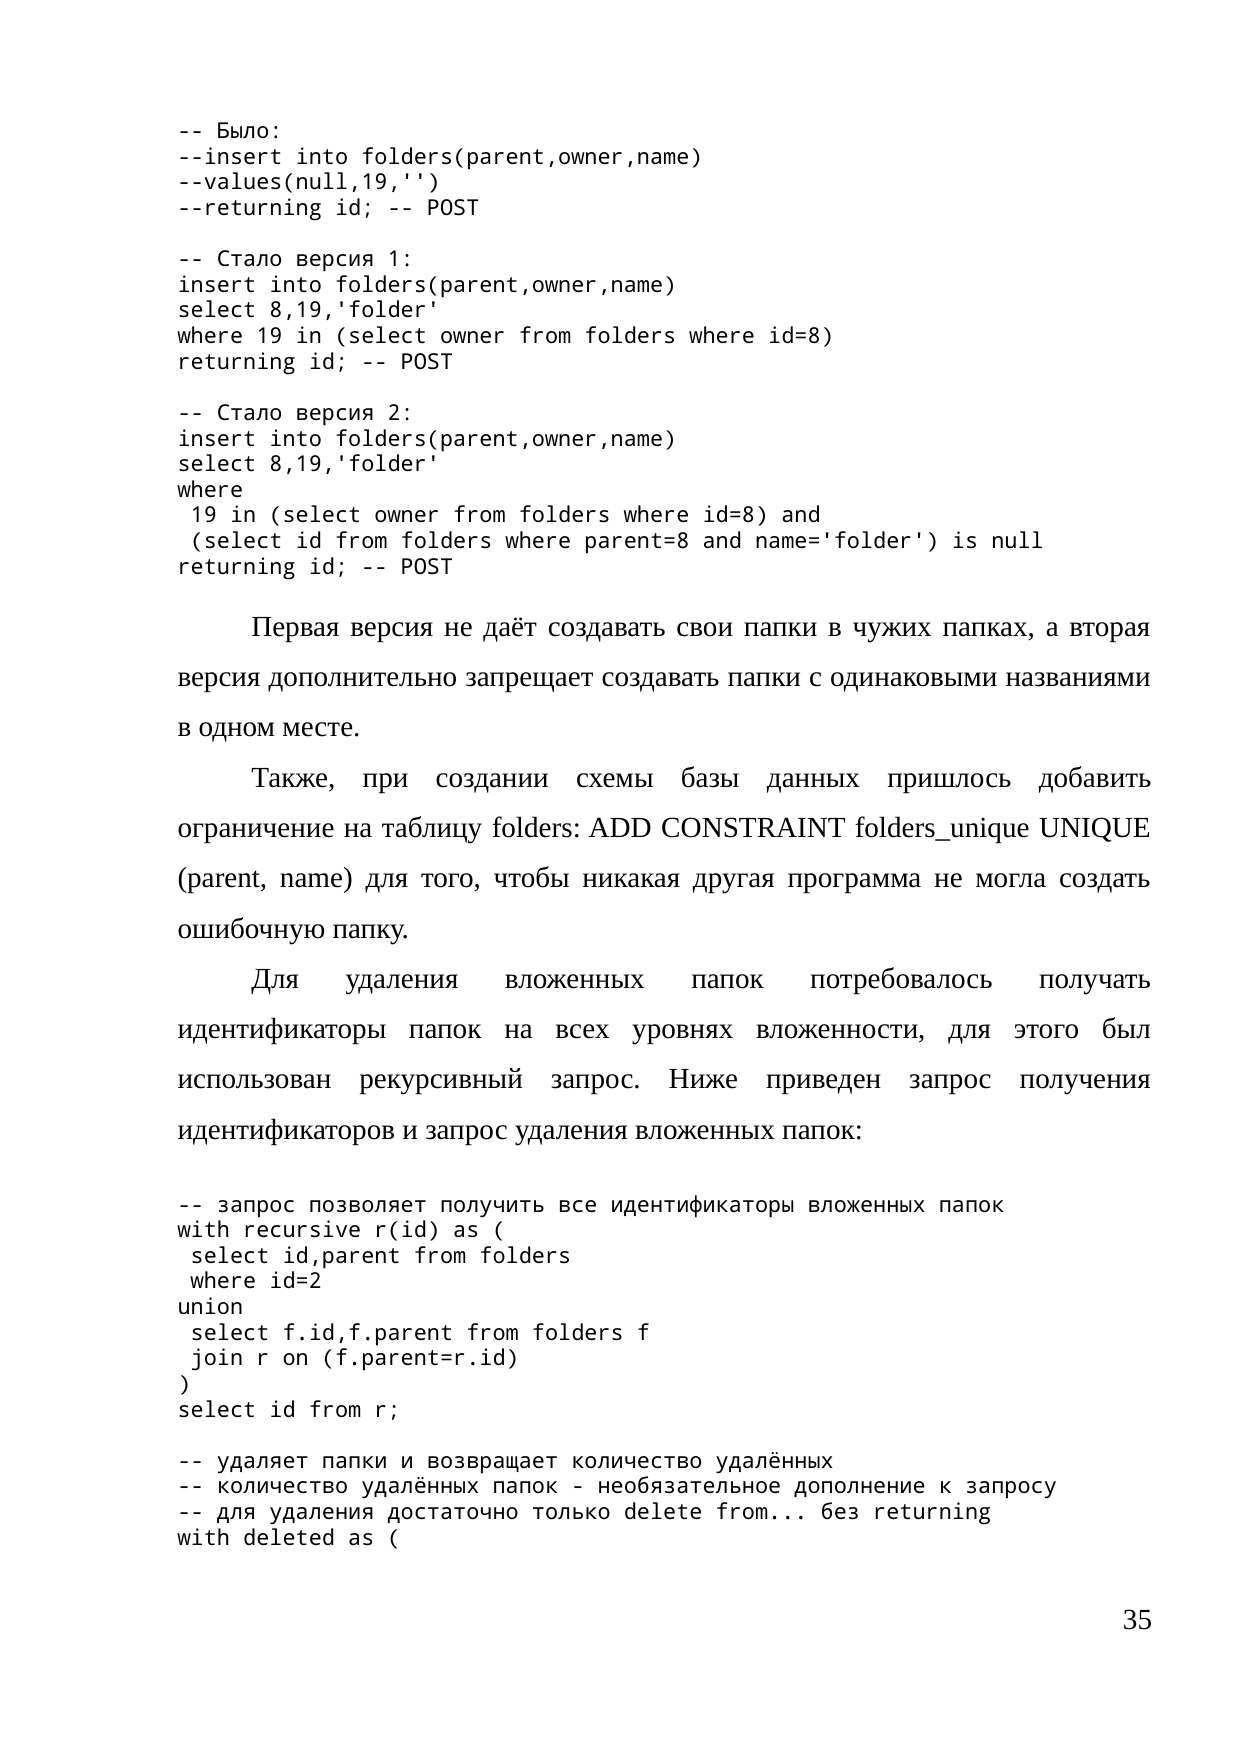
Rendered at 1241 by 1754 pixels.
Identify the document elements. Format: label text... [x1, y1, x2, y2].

text (select id from folders where parent=8 and name='folder') is null [177, 528, 1152, 554]
text insert into folders(parent,owner,name) [177, 426, 1152, 451]
text Для удаления вложенных папок потребовалось получать идентификаторы папок на всех уровнях вложенности, для этого был использован рекурсивный запрос. Ниже приведен запрос получения идентификаторов и запрос удаления вложенных папок: [177, 961, 1152, 1146]
text select f.id,f.parent from folders f [177, 1320, 1152, 1346]
text returning id; -- POST [177, 554, 1152, 579]
text -- Стало версия 2: [177, 400, 1152, 426]
text union [177, 1294, 1152, 1320]
text 19 in (select owner from folders where id=8) and [177, 502, 1152, 528]
text -- удаляет папки и возвращает количество удалённых [177, 1448, 1152, 1474]
text select id from r; [177, 1397, 1152, 1422]
text select id,parent from folders [177, 1243, 1152, 1269]
text join r on (f.parent=r.id) [177, 1346, 1152, 1371]
text -- Было: [177, 118, 1152, 144]
text where id=2 [177, 1269, 1152, 1294]
text with recursive r(id) as ( [177, 1217, 1152, 1243]
text returning id; -- POST [177, 349, 1152, 374]
text where [177, 477, 1152, 502]
text -- количество удалённых папок - необязательное дополнение к запросу [177, 1474, 1152, 1499]
text select 8,19,'folder' [177, 451, 1152, 477]
text -- запрос позволяет получить все идентификаторы вложенных папок [177, 1192, 1152, 1217]
text --insert into folders(parent,owner,name) [177, 144, 1152, 169]
text with deleted as ( [177, 1525, 1152, 1551]
text Также, при создании схемы базы данных пришлось добавить ограничение на таблицу folders: ADD CONSTRAINT folders_unique UNIQUE (parent, name) для того, чтобы никакая другая программа не могла создать ошибочную папку. [177, 760, 1152, 944]
text insert into folders(parent,owner,name) [177, 272, 1152, 297]
text Первая версия не даёт создавать свои папки в чужих папках, а вторая версия дополнительно запрещает создавать папки с одинаковыми названиями в одном месте. [177, 609, 1152, 743]
text where 19 in (select owner from folders where id=8) [177, 323, 1152, 349]
text select 8,19,'folder' [177, 297, 1152, 323]
text ) [177, 1371, 1152, 1397]
text --values(null,19,'') [177, 169, 1152, 195]
text -- для удаления достаточно только delete from... без returning [177, 1499, 1152, 1525]
text -- Стало версия 1: [177, 246, 1152, 272]
text --returning id; -- POST [177, 195, 1152, 221]
